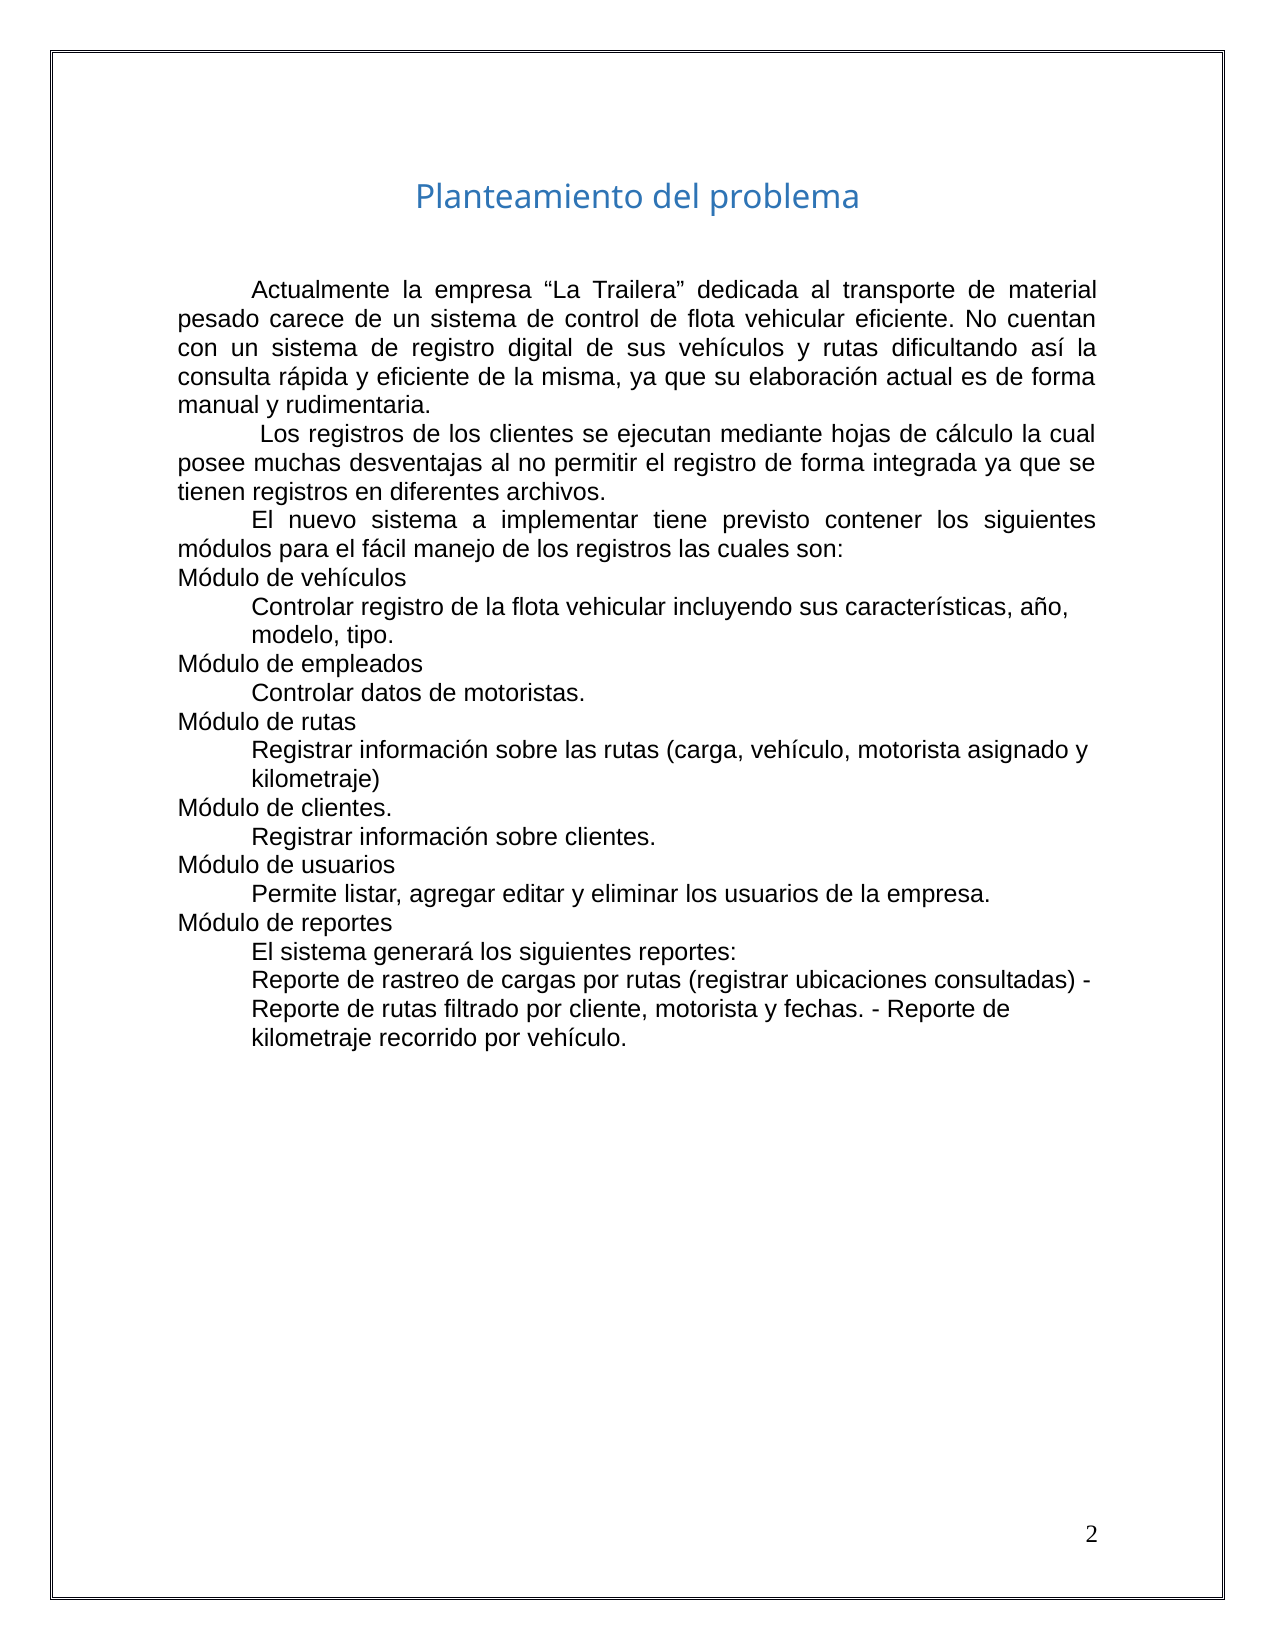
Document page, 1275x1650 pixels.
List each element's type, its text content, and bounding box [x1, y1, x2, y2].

text Registrar información sobre clientes. [251, 822, 1098, 851]
text Permite listar, agregar editar y eliminar los usuarios de la empresa. [177, 879, 1098, 908]
text El nuevo sistema a implementar tiene previsto contener los siguientes módulos para el fácil manejo de los registros las cuales son: [177, 506, 1098, 563]
text Controlar registro de la flota vehicular incluyendo sus características, año, modelo, tipo. [251, 592, 1098, 649]
text Módulo de reportes [177, 908, 1098, 937]
text Módulo de clientes. [177, 793, 1098, 822]
text Módulo de vehículos [177, 563, 1098, 592]
text El sistema generará los siguientes reportes: [177, 937, 1098, 966]
subtitle Planteamiento del problema [177, 173, 1098, 218]
text Registrar información sobre las rutas (carga, vehículo, motorista asignado y kilometraje) [251, 736, 1098, 793]
text Actualmente la empresa “La Trailera” dedicada al transporte de material pesado carece de un sistema de control de flota vehicular eficiente. No cuentan con un sistema de registro digital de sus vehículos y rutas dificultando así la consulta rápida y eficiente de la misma, ya que su elaboración actual es de forma manual y rudimentaria. [177, 276, 1098, 419]
text Módulo de usuarios [177, 851, 1098, 879]
text Módulo de rutas [177, 707, 1098, 736]
text Módulo de empleados [177, 649, 1098, 678]
text Los registros de los clientes se ejecutan mediante hojas de cálculo la cual posee muchas desventajas al no permitir el registro de forma integrada ya que se tienen registros en diferentes archivos. [177, 419, 1098, 506]
text Reporte de rastreo de cargas por rutas (registrar ubicaciones consultadas) - Reporte de rutas filtrado por cliente, motorista y fechas. - Reporte de kilometraje recorrido por vehículo. [251, 966, 1098, 1052]
text Controlar datos de motoristas. [177, 678, 1098, 707]
